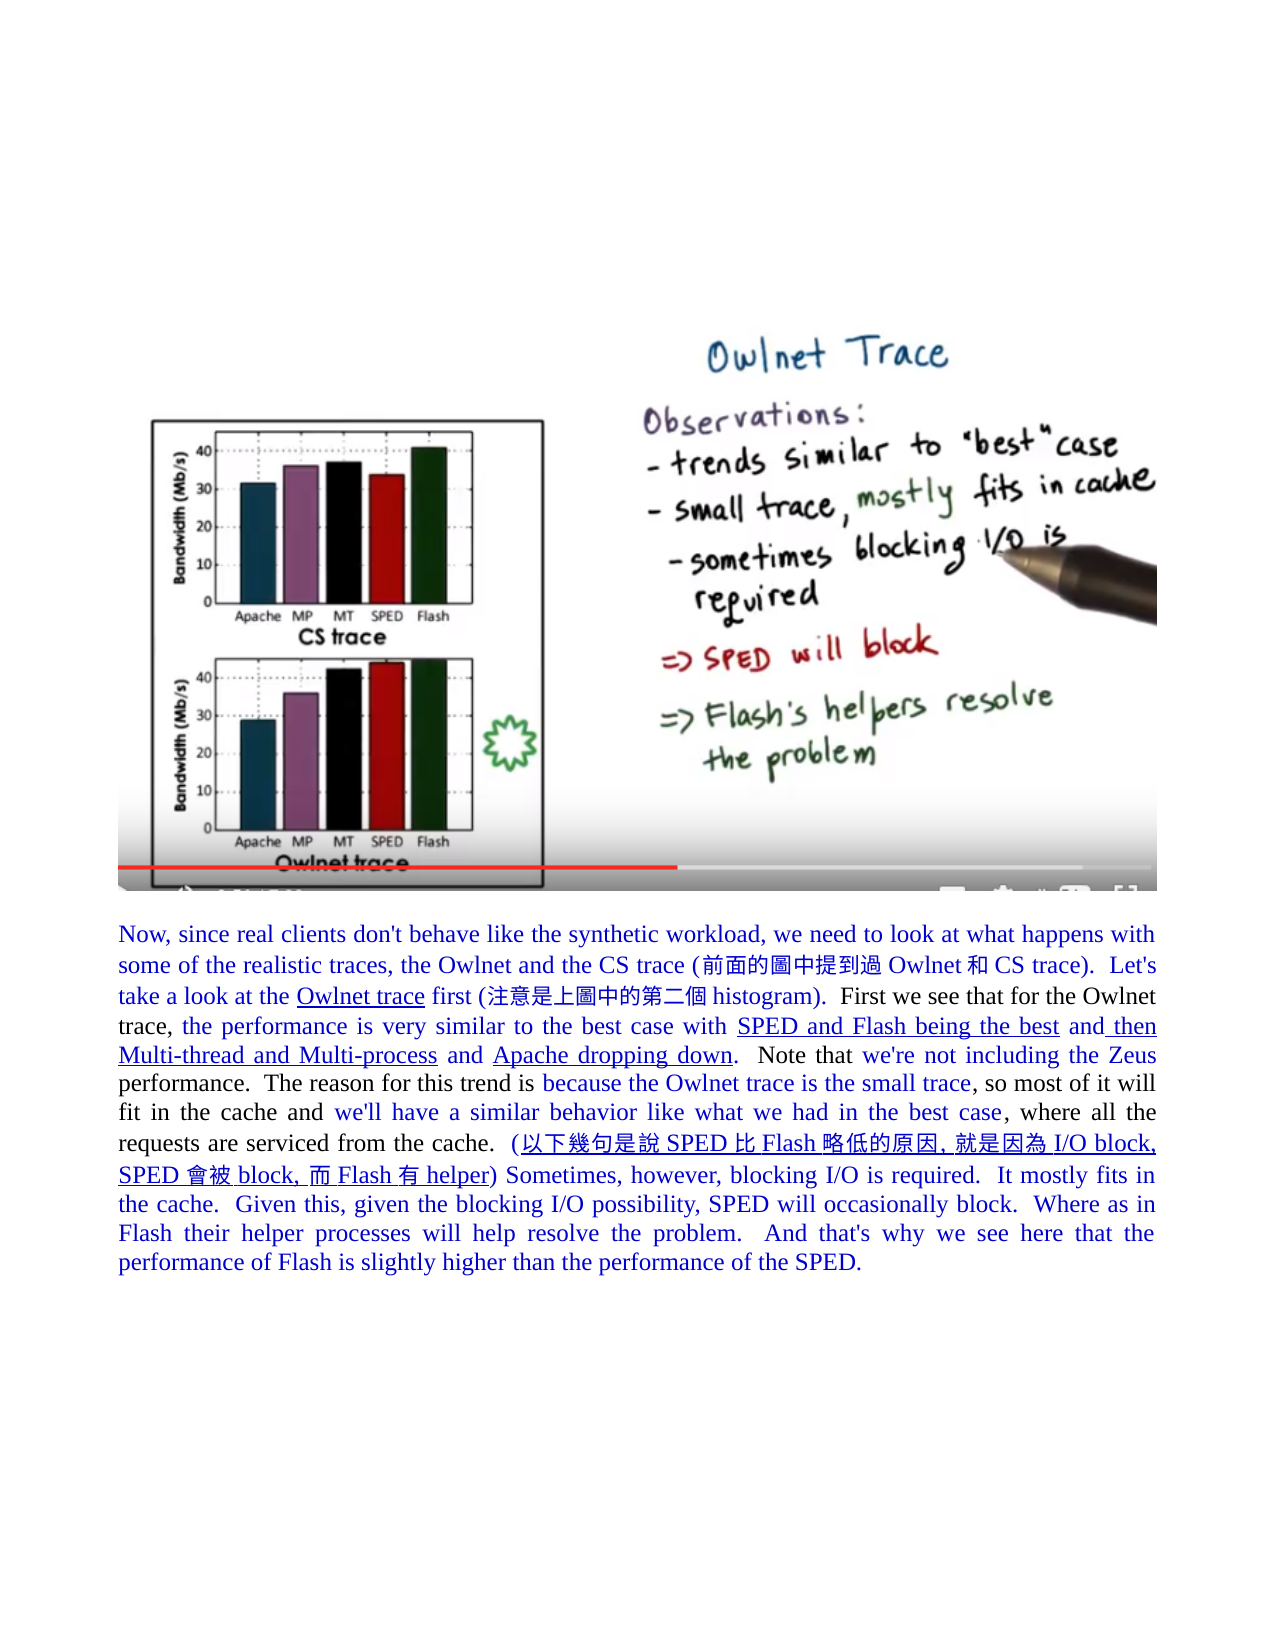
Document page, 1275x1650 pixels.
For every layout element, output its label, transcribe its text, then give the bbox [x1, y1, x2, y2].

picture [118, 319, 1157, 891]
text Now, since real clients don't behave like the synthetic workload, we need to look at what happens with some of the realistic traces, the Owlnet and the CS trace (前面的圖中提到過Owlnet和CS trace). Let's take a look at the Owlnet trace first (注意是上圖中的第二個histogram). First we see that for the Owlnet trace, the performance is very similar to the best case with SPED and Flash being the best and then Multi-thread and Multi-process and Apache dropping down. Note that we're not including the Zeus performance. The reason for this trend is because the Owlnet trace is the small trace, so most of it will fit in the cache and we'll have a similar behavior like what we had in the best case, where all the requests are serviced from the cache. (以下幾句是說SPED比Flash略低的原因, 就是因為I/O block, SPED會被block, 而Flash有helper) Sometimes, however, blocking I/O is required. It mostly fits in the cache. Given this, given the blocking I/O possibility, SPED will occasionally block. Where as in Flash their helper processes will help resolve the problem. And that's why we see here that the performance of Flash is slightly higher than the performance of the SPED. [118, 919, 1157, 1276]
